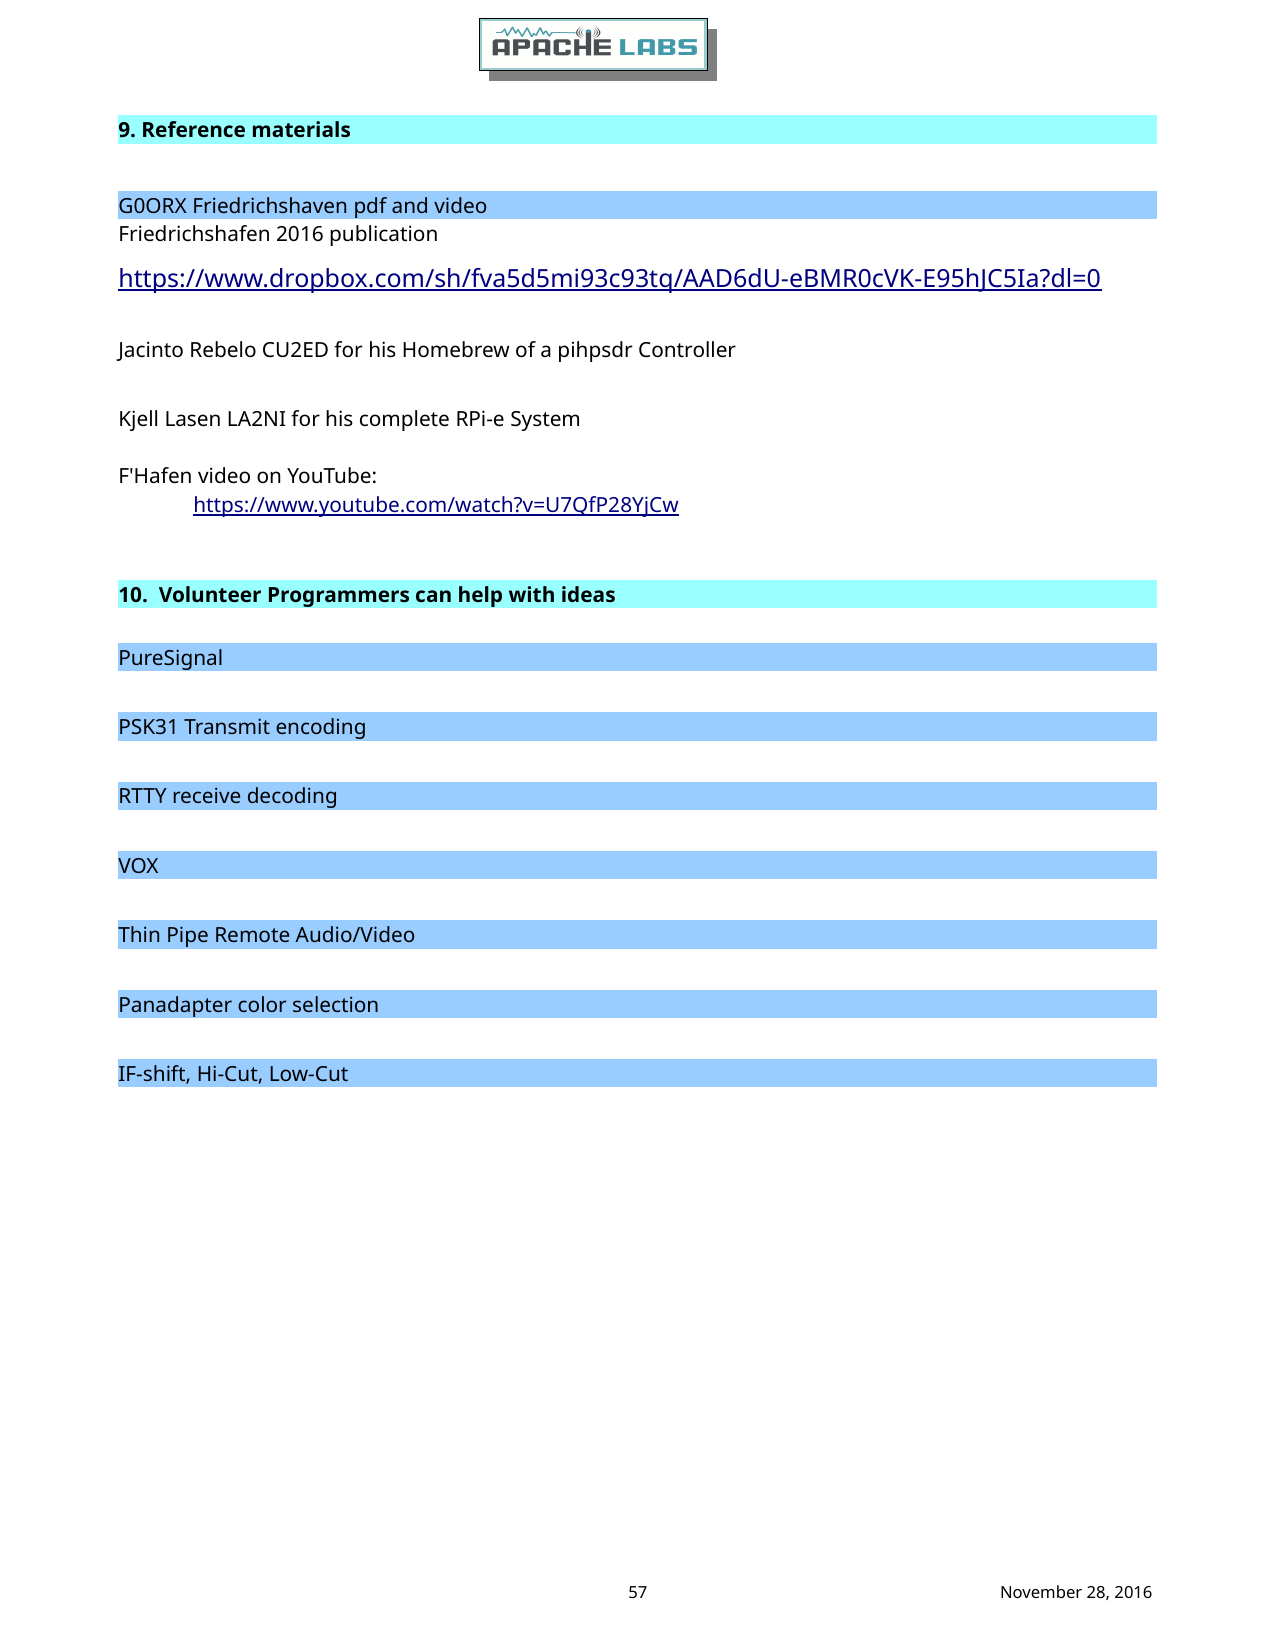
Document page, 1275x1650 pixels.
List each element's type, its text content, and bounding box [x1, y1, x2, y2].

subtitle 10. Volunteer Programmers can help with ideas [616, 580, 1157, 608]
subtitle RTTY receive decoding [118, 782, 1157, 810]
subtitle 9. Reference materials [351, 115, 1157, 144]
subtitle PureSignal [118, 643, 1157, 671]
subtitle Thin Pipe Remote Audio/Video [118, 920, 1157, 949]
subtitle VOX [118, 851, 1157, 879]
text Friedrichshafen 2016 publication [118, 219, 1157, 248]
subtitle G0ORX Friedrichshaven pdf and video [118, 191, 1157, 219]
text https://www.dropbox.com/sh/fva5d5mi93c93tq/AAD6dU-eBMR0cVK-E95hJC5Ia?dl=0 [118, 260, 1157, 294]
subtitle IF-shift, Hi-Cut, Low-Cut [118, 1059, 1157, 1087]
subtitle Panadapter color selection [118, 990, 1157, 1018]
subtitle PSK31 Transmit encoding [118, 712, 1157, 741]
picture [482, 21, 704, 68]
text Kjell Lasen LA2NI for his complete RPi-e System F'Hafen video on YouTube: https://www.youtube.com/watch?v=U7QfP28YjCw [118, 376, 1157, 518]
text Jacinto Rebelo CU2ED for his Homebrew of a pihpsdr Controller [118, 307, 1157, 364]
